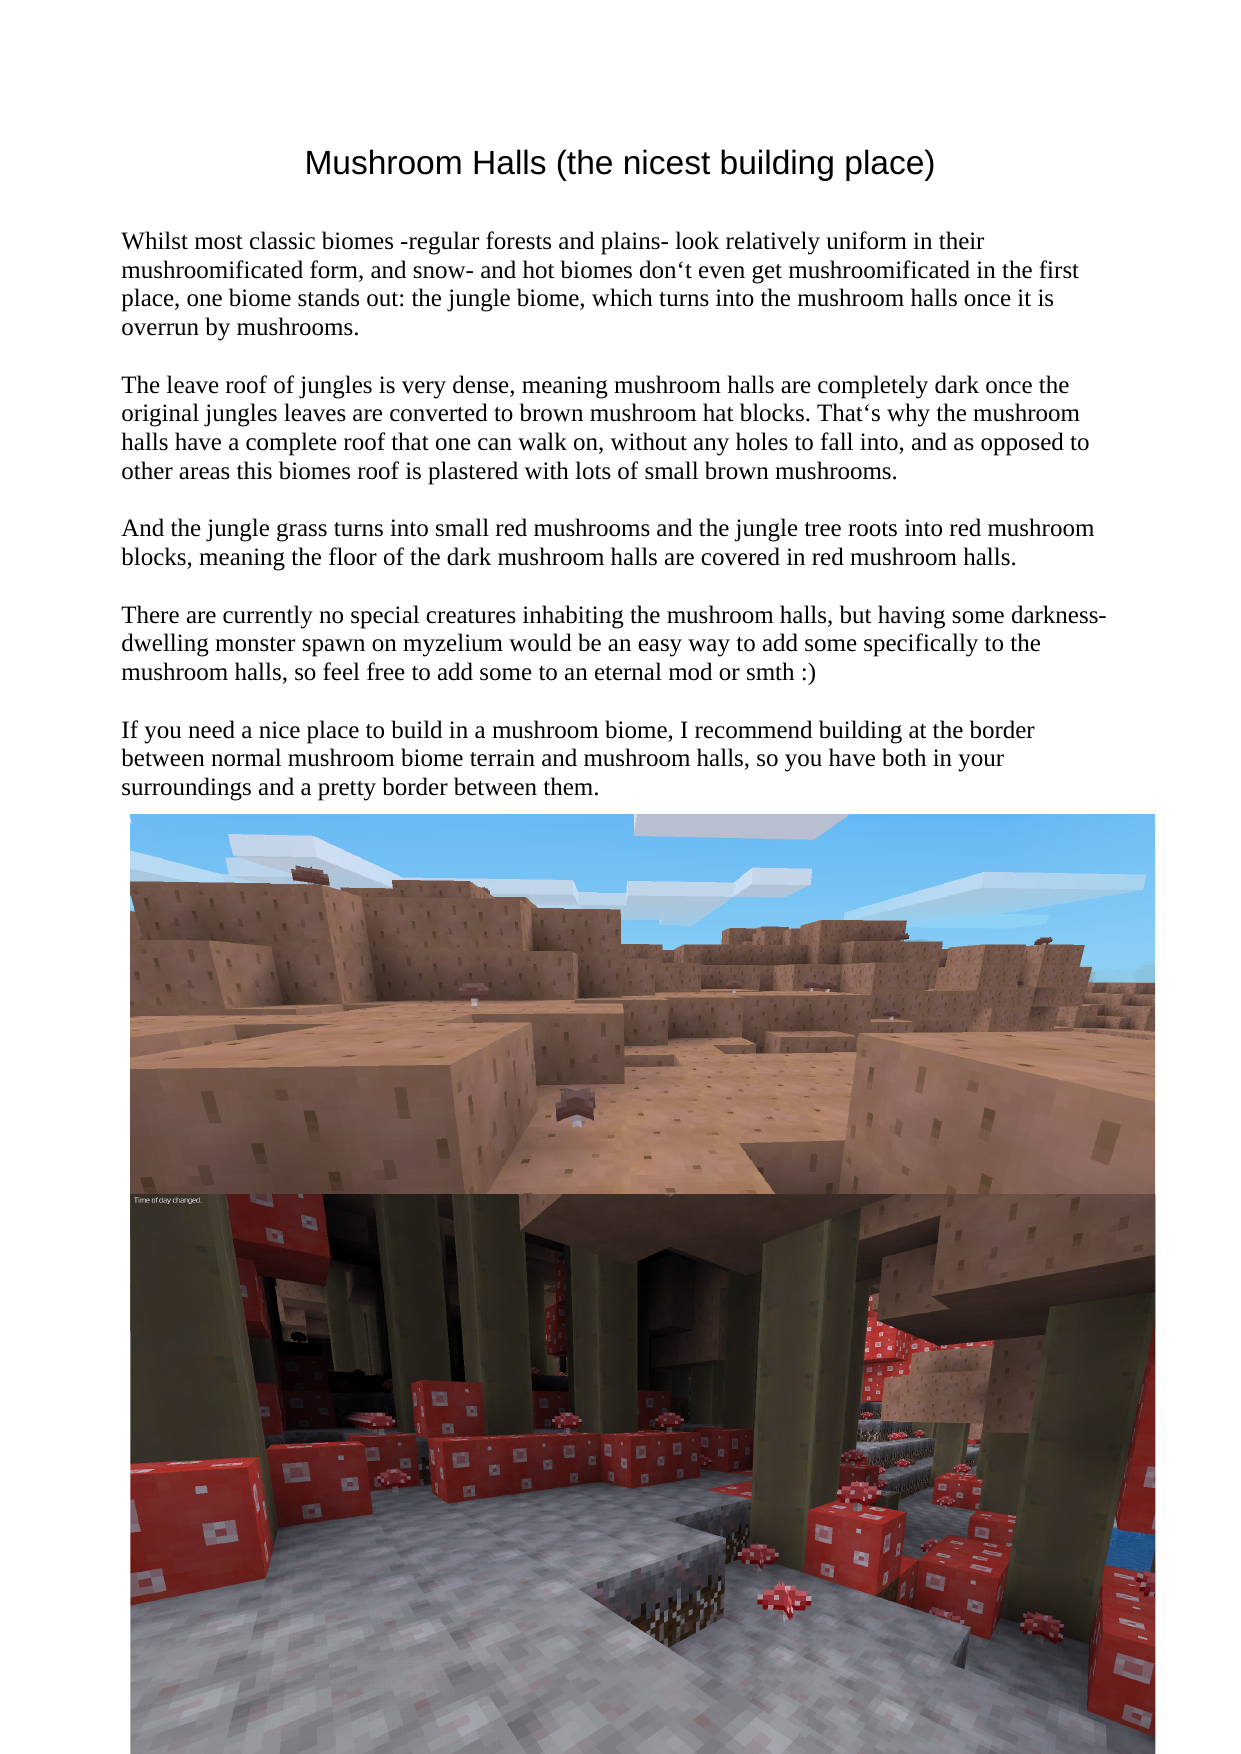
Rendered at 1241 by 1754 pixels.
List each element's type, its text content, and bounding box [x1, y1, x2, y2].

text And the jungle grass turns into small red mushrooms and the jungle tree roots into red mushroom blocks, meaning the floor of the dark mushroom halls are covered in red mushroom halls. [118, 513, 1122, 571]
text If you need a nice place to build in a mushroom biome, I recommend building at the border between normal mushroom biome terrain and mushroom halls, so you have both in your surroundings and a pretty border between them. [118, 715, 1122, 801]
picture [130, 814, 1156, 1754]
text The leave roof of jungles is very dense, meaning mushroom halls are completely dark once the original jungles leaves are converted to brown mushroom hat blocks. That‘s why the mushroom halls have a complete roof that one can walk on, without any holes to fall into, and as opposed to other areas this biomes roof is plastered with lots of small brown mushrooms. [118, 370, 1122, 485]
text There are currently no special creatures inhabiting the mushroom halls, but having some darkness-dwelling monster spawn on myzelium would be an easy way to add some specifically to the mushroom halls, so feel free to add some to an eternal mod or smth :) [118, 600, 1122, 686]
text Whilst most classic biomes -regular forests and plains- look relatively uniform in their mushroomificated form, and snow- and hot biomes don‘t even get mushroomificated in the first place, one biome stands out: the jungle biome, which turns into the mushroom halls once it is overrun by mushrooms. [118, 226, 1122, 341]
subtitle Mushroom Halls (the nicest building place) [118, 143, 1122, 182]
